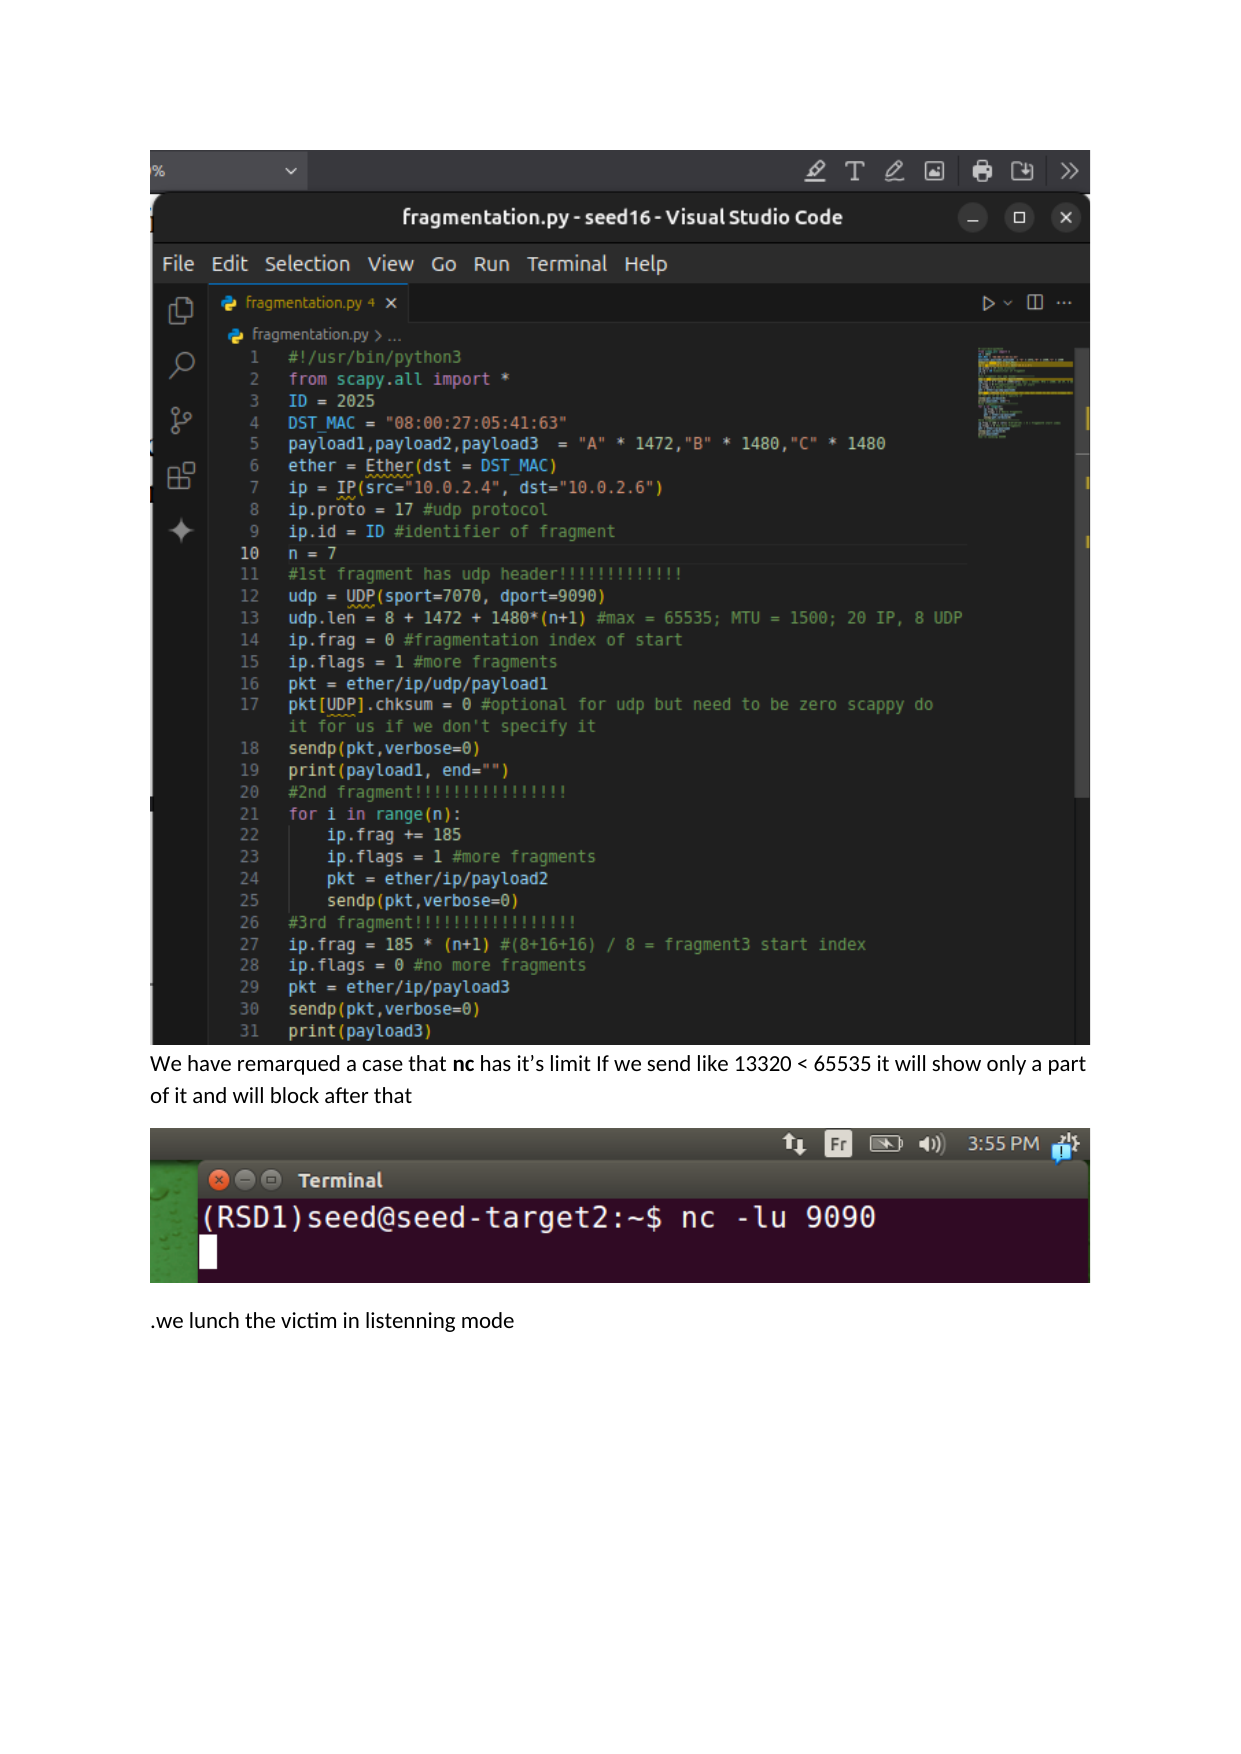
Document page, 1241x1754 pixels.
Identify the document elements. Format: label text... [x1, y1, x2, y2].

picture [150, 1128, 1091, 1283]
text .we lunch the victim in listenning mode [150, 1283, 1090, 1334]
picture [150, 150, 1091, 1045]
text We have remarqued a case that nc has it’s limit If we send like 13320 < 65535 it will show only a part of it and will block after that [150, 1045, 1090, 1109]
